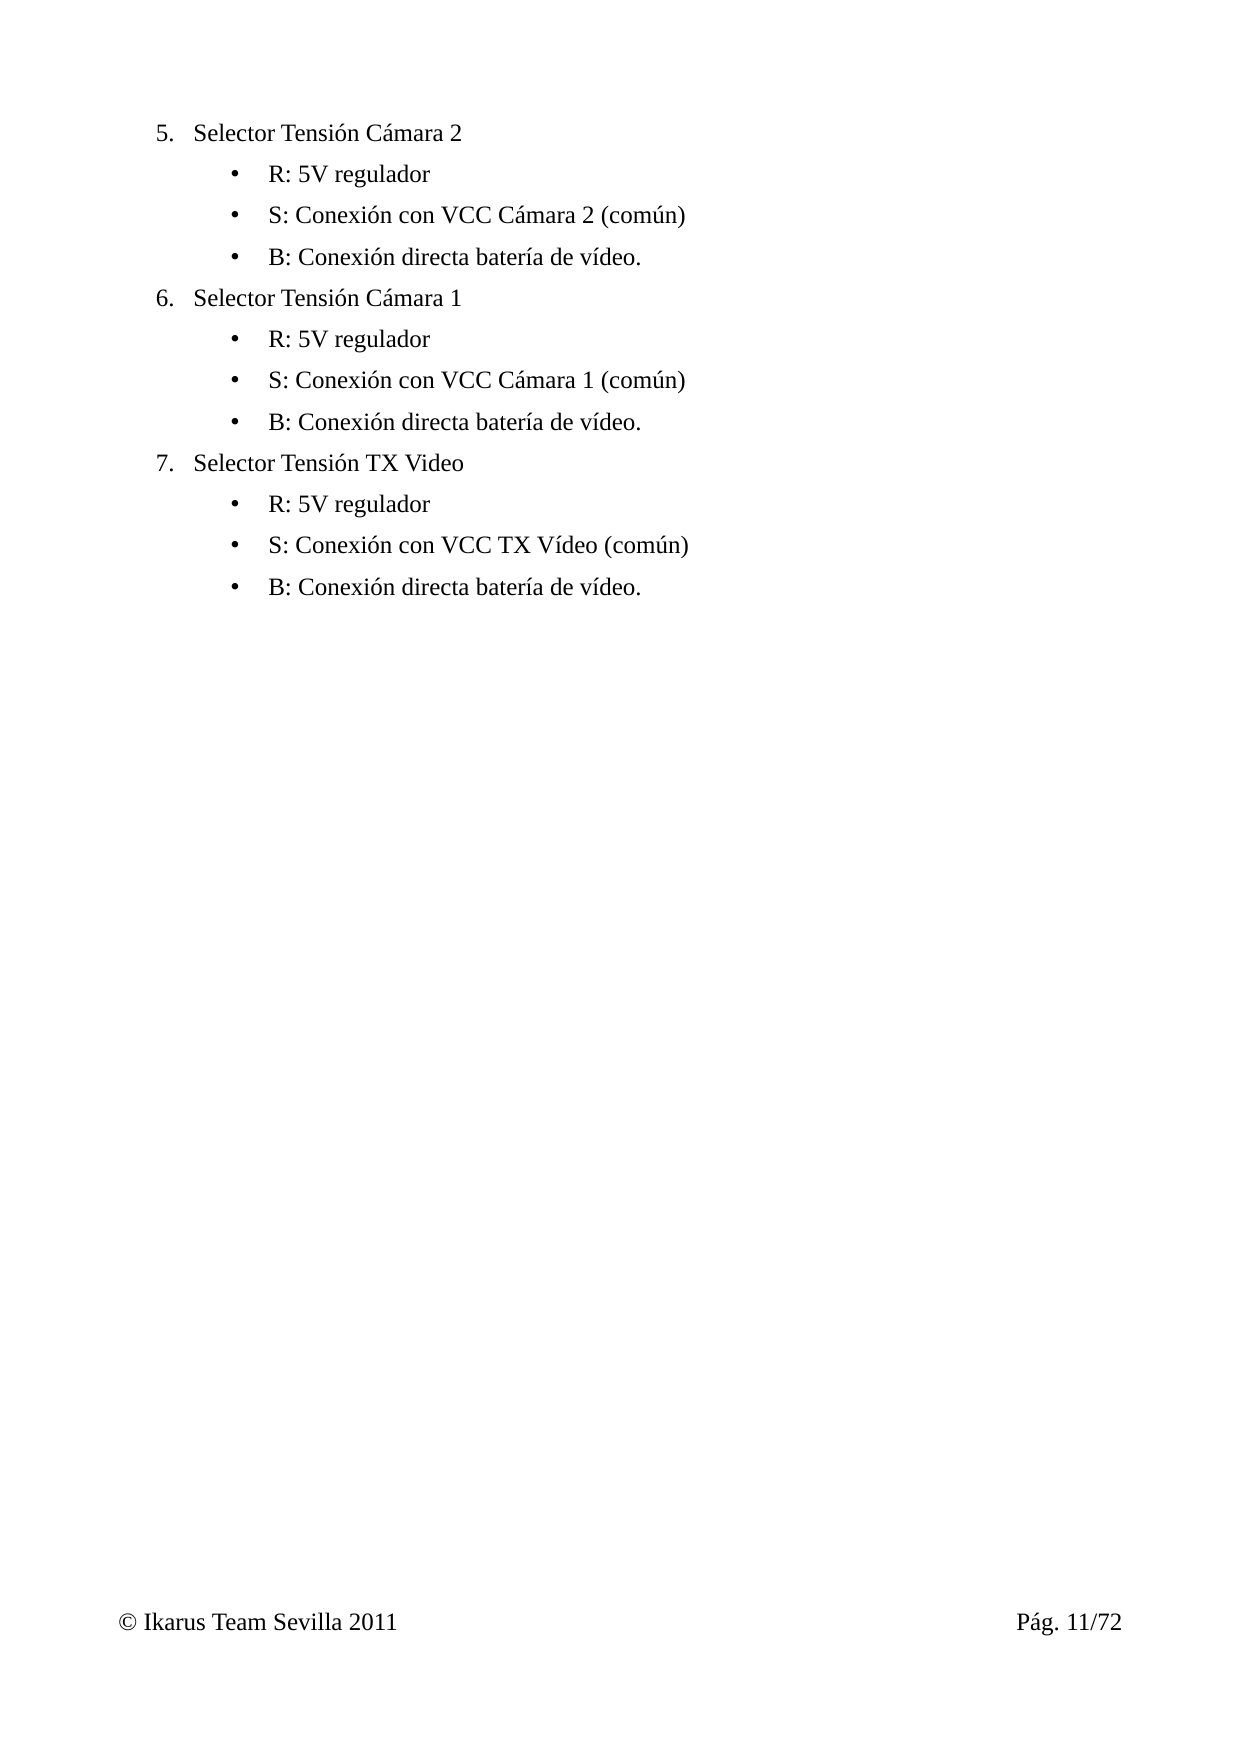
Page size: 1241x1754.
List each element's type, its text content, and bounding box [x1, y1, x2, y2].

list B: Conexión directa batería de vídeo. [231, 242, 1122, 271]
list S: Conexión con VCC TX Vídeo (común) [231, 531, 1122, 559]
list R: 5V regulador [231, 489, 1122, 518]
list S: Conexión con VCC Cámara 1 (común) [231, 366, 1122, 394]
list Selector Tensión Cámara 1 [156, 283, 1122, 312]
list Selector Tensión TX Video [156, 448, 1122, 477]
list R: 5V regulador [231, 159, 1122, 188]
list B: Conexión directa batería de vídeo. [231, 407, 1122, 436]
list Selector Tensión Cámara 2 [156, 118, 1122, 147]
list B: Conexión directa batería de vídeo. [231, 572, 1122, 601]
list S: Conexión con VCC Cámara 2 (común) [231, 201, 1122, 229]
list R: 5V regulador [231, 324, 1122, 353]
